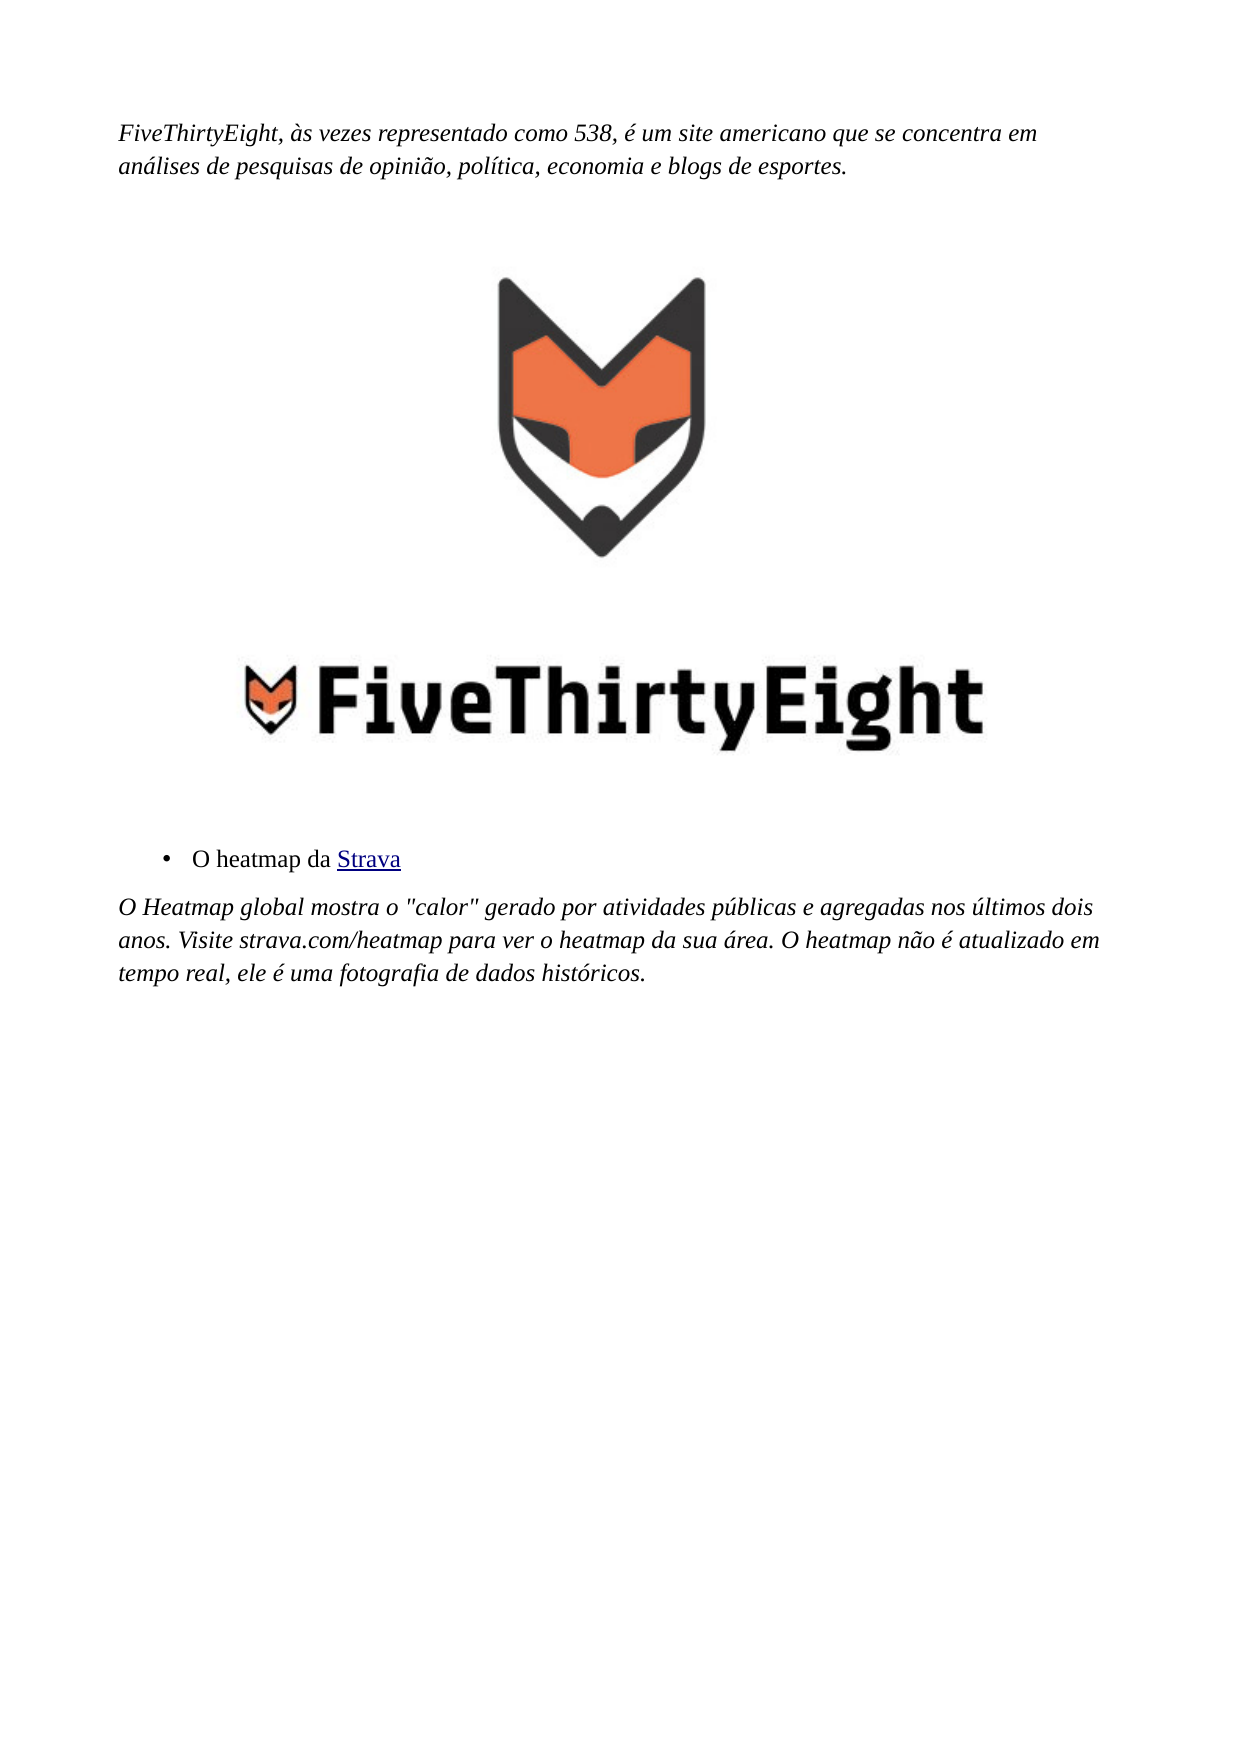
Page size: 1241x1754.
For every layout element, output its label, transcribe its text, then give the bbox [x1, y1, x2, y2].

text FiveThirtyEight, às vezes representado como 538, é um site americano que se concentra em análises de pesquisas de opinião, política, economia e blogs de esportes. [118, 118, 1122, 180]
list O heatmap da Strava [162, 844, 1122, 873]
picture [118, 198, 1122, 826]
text O Heatmap global mostra o "calor" gerado por atividades públicas e agregadas nos últimos dois anos. Visite strava.com/heatmap para ver o heatmap da sua área. O heatmap não é atualizado em tempo real, ele é uma fotografia de dados históricos. [118, 892, 1122, 987]
